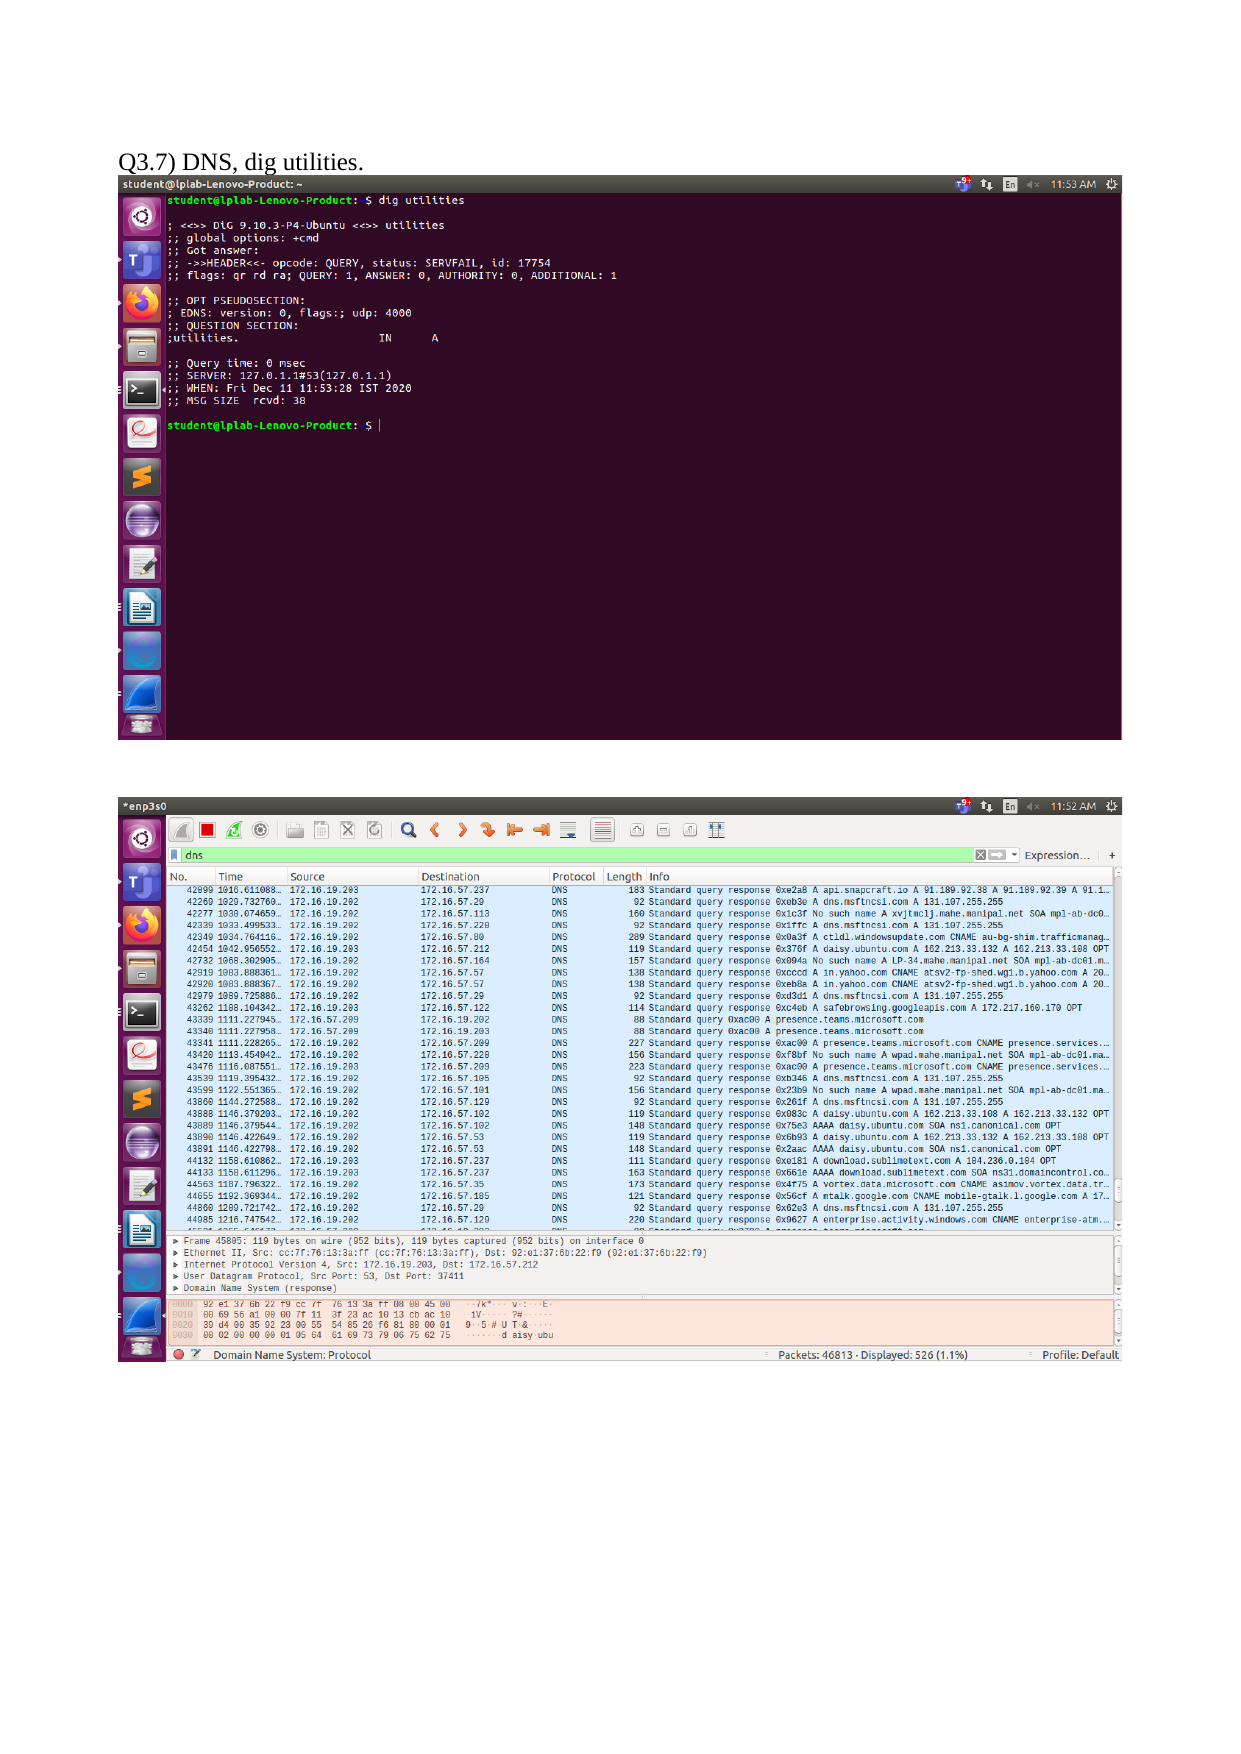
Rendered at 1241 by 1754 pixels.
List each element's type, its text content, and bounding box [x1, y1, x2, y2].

text Q3.7) DNS, dig utilities. [118, 147, 1122, 175]
picture [118, 797, 1123, 1362]
picture [118, 175, 1123, 740]
